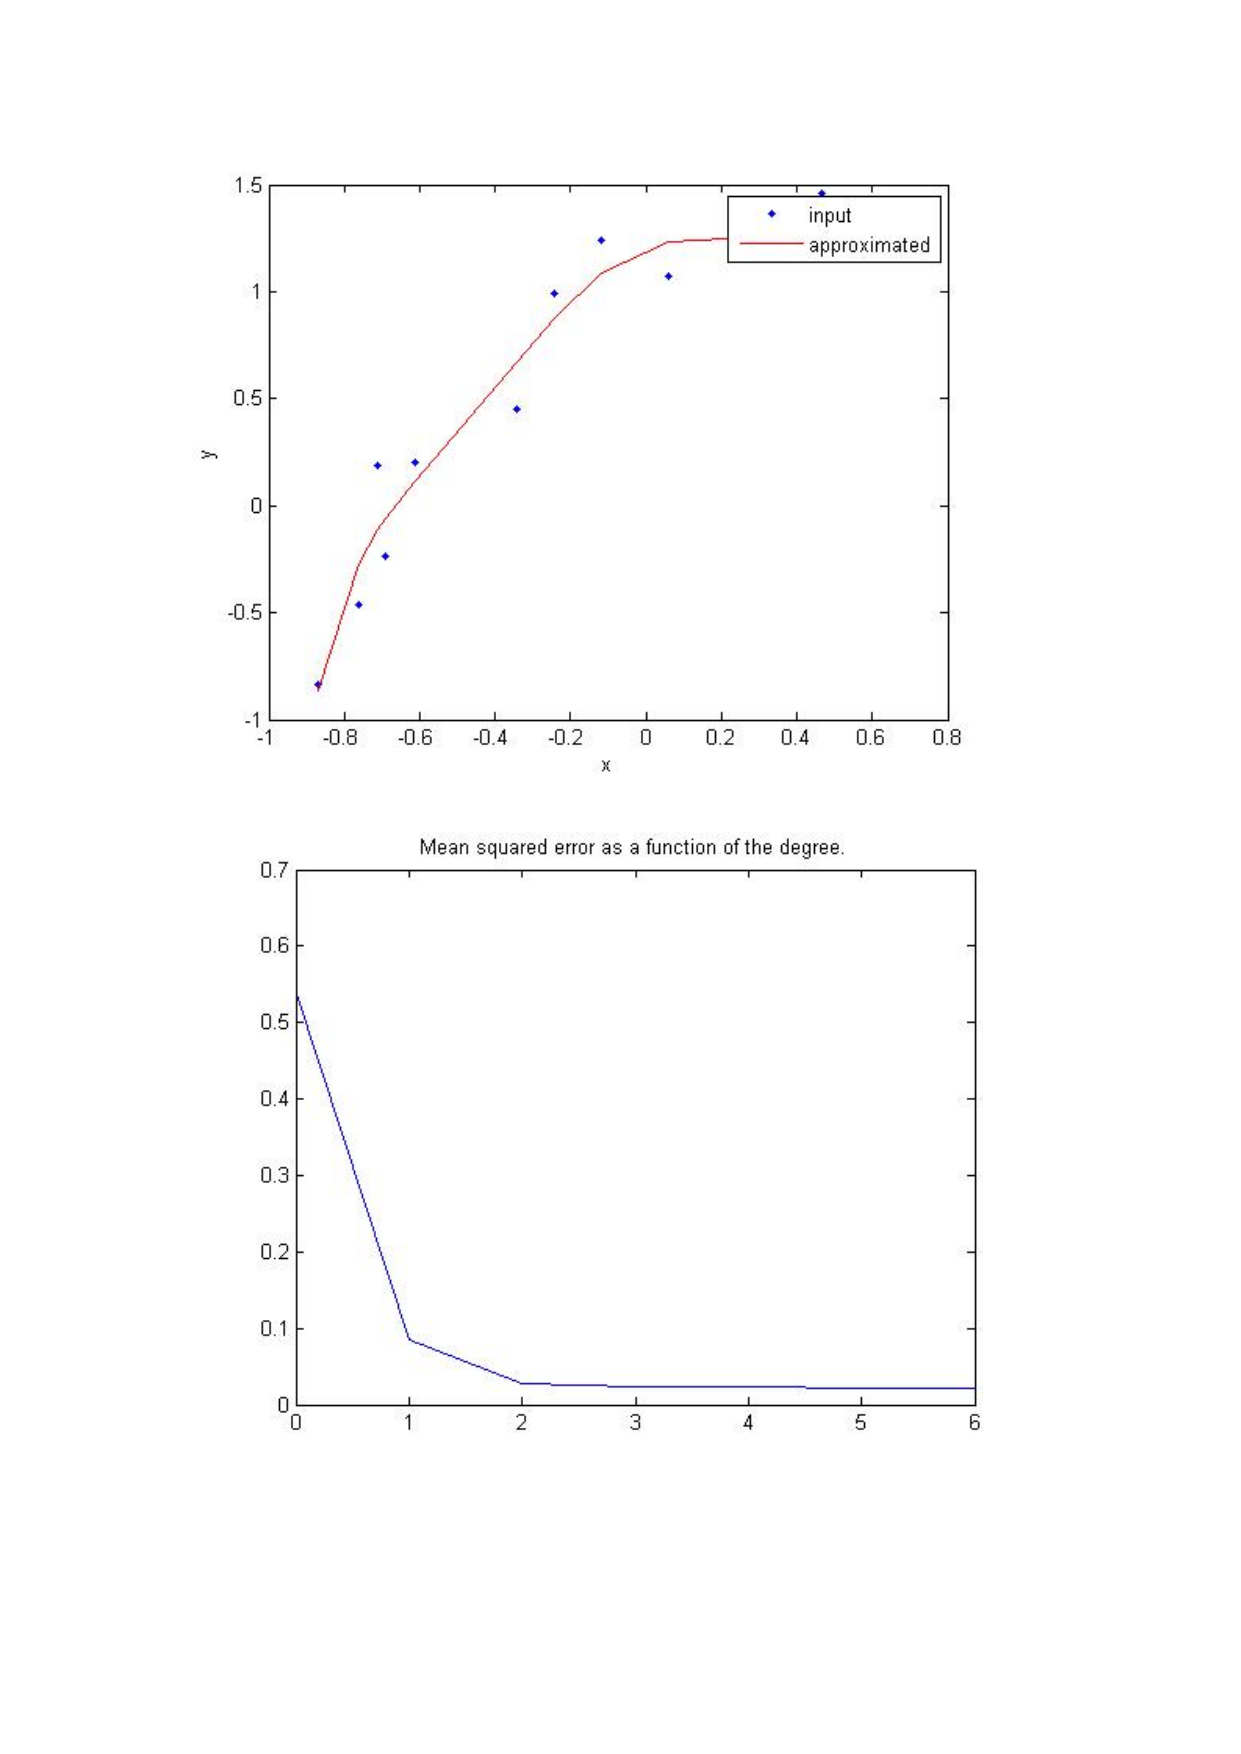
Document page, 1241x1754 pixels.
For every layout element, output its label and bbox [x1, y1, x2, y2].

picture [156, 135, 1031, 792]
picture [182, 820, 1058, 1477]
